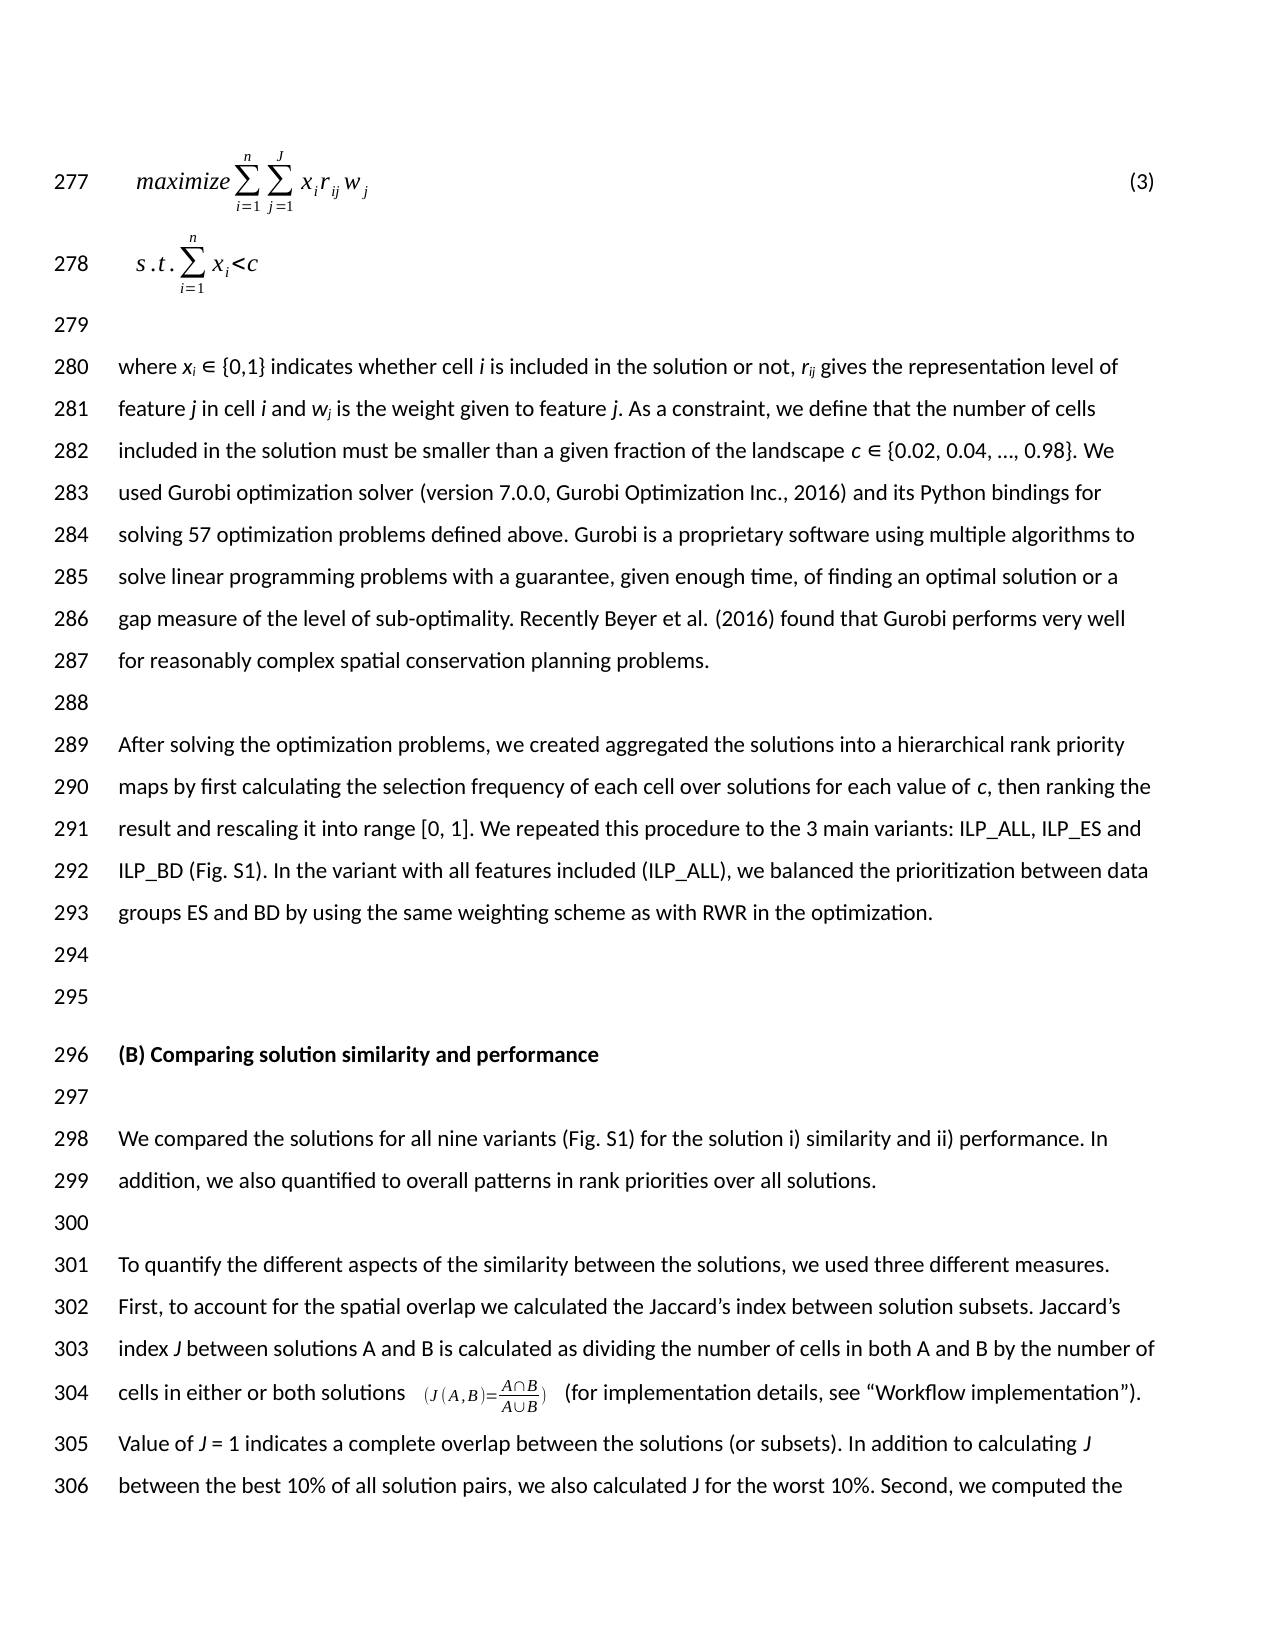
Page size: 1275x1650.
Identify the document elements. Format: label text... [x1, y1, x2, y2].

subtitle (B) Comparing solution similarity and performance [118, 1040, 1157, 1068]
text To quantify the different aspects of the similarity between the solutions, we used three different measures. First, to account for the spatial overlap we calculated the Jaccard’s index between solution subsets. Jaccard’s index J between solutions A and B is calculated as dividing the number of cells in both A and B by the number of cells in either or both solutions(for implementation details, see “Workflow implementation”). Value of J = 1 indicates a complete overlap between the solutions (or subsets). In addition to calculating J between the best 10% of all solution pairs, we also calculated J for the worst 10%. Second, we computed the [118, 1250, 1157, 1499]
text (3) [118, 148, 1157, 215]
list After solving the optimization problems, we created aggregated the solutions into a hierarchical rank priority maps by first calculating the selection frequency of each cell over solutions for each value of c, then ranking the result and rescaling it into range [0, 1]. We repeated this procedure to the 3 main variants: ILP_ALL, ILP_ES and ILP_BD (Fig. S1). In the variant with all features included (ILP_ALL), we balanced the prioritization between data groups ES and BD by using the same weighting scheme as with RWR in the optimization. [118, 730, 1157, 926]
text where xi ∊ {0,1} indicates whether cell i is included in the solution or not, rij gives the representation level of feature j in cell i and wj is the weight given to feature j. As a constraint, we define that the number of cells included in the solution must be smaller than a given fraction of the landscape c ∊ {0.02, 0.04, …, 0.98}. We used Gurobi optimization solver (version 7.0.0, Gurobi Optimization Inc., 2016) and its Python bindings⁠ for solving 57 optimization problems defined above. Gurobi is a proprietary software using multiple algorithms to solve linear programming problems with a guarantee, given enough time, of finding an optimal solution or a gap measure of the level of sub-optimality. Recently Beyer et al. (2016) found that Gurobi performs very well for reasonably complex spatial conservation planning problems. [118, 352, 1157, 674]
text We compared the solutions for all nine variants (Fig. S1) for the solution i) similarity and ii) performance. In addition, we also quantified to overall patterns in rank priorities over all solutions. [118, 1124, 1157, 1194]
